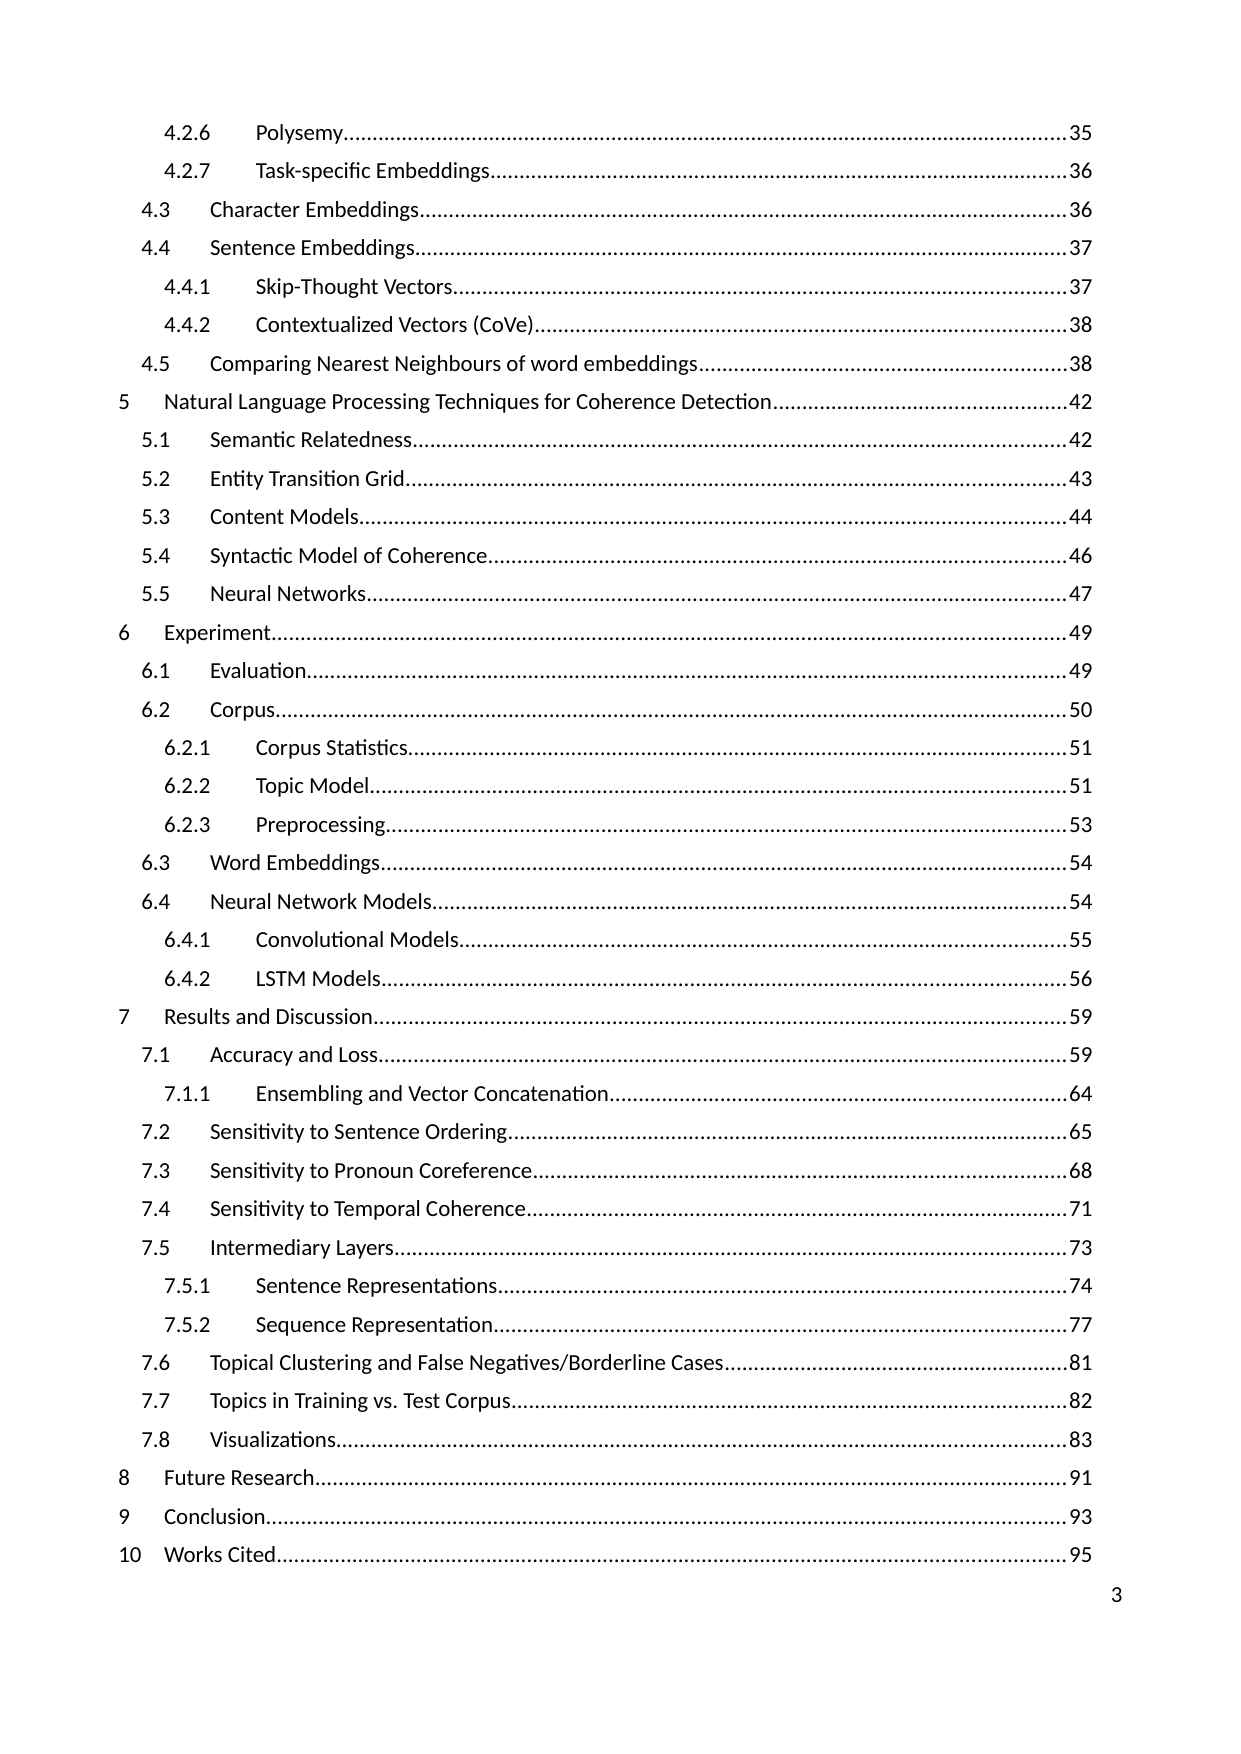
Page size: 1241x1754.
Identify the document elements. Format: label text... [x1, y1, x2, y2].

text 7.7 Topics in Training vs. Test Corpus 82 [141, 1387, 1122, 1414]
text 10 Works Cited 95 [118, 1540, 1122, 1568]
text 6.1 Evaluation 49 [141, 656, 1122, 684]
text 6.4 Neural Network Models 54 [141, 887, 1122, 915]
text 7.3 Sensitivity to Pronoun Coreference 68 [141, 1156, 1122, 1184]
text 6.2.1 Corpus Statistics 51 [164, 733, 1122, 761]
text 4.4.1 Skip-Thought Vectors 37 [164, 272, 1122, 300]
text 5.2 Entity Transition Grid 43 [141, 464, 1122, 492]
text 6.4.2 LSTM Models 56 [164, 964, 1122, 992]
text 6 Experiment 49 [118, 618, 1122, 646]
text 4.4 Sentence Embeddings 37 [141, 233, 1122, 261]
text 5.3 Content Models 44 [141, 502, 1122, 531]
text 7.1.1 Ensembling and Vector Concatenation 64 [164, 1079, 1122, 1107]
text 4.5 Comparing Nearest Neighbours of word embeddings 38 [141, 349, 1122, 377]
text 7.5.2 Sequence Representation 77 [164, 1310, 1122, 1338]
text 4.2.7 Task-specific Embeddings 36 [164, 157, 1122, 184]
text 5.5 Neural Networks 47 [141, 579, 1122, 607]
text 6.2 Corpus 50 [141, 695, 1122, 723]
text 6.2.3 Preprocessing 53 [164, 810, 1122, 838]
text 6.4.1 Convolutional Models 55 [164, 925, 1122, 953]
text 7.5.1 Sentence Representations 74 [164, 1271, 1122, 1299]
text 4.3 Character Embeddings 36 [141, 195, 1122, 223]
text 9 Conclusion 93 [118, 1502, 1122, 1530]
text 5.1 Semantic Relatedness 42 [141, 426, 1122, 454]
text 7.8 Visualizations 83 [141, 1425, 1122, 1453]
text 7.2 Sensitivity to Sentence Ordering 65 [141, 1117, 1122, 1146]
text 7.1 Accuracy and Loss 59 [141, 1041, 1122, 1069]
text 7.6 Topical Clustering and False Negatives/Borderline Cases 81 [141, 1348, 1122, 1376]
text 7.5 Intermediary Layers 73 [141, 1233, 1122, 1261]
text 8 Future Research 91 [118, 1463, 1122, 1491]
text 6.2.2 Topic Model 51 [164, 772, 1122, 799]
text 4.4.2 Contextualized Vectors (CoVe) 38 [164, 310, 1122, 338]
text 5.4 Syntactic Model of Coherence 46 [141, 541, 1122, 569]
text 4.2.6 Polysemy 35 [164, 118, 1122, 146]
text 5 Natural Language Processing Techniques for Coherence Detection 42 [118, 387, 1122, 415]
text 6.3 Word Embeddings 54 [141, 848, 1122, 876]
text 7.4 Sensitivity to Temporal Coherence 71 [141, 1194, 1122, 1222]
text 7 Results and Discussion 59 [118, 1002, 1122, 1030]
